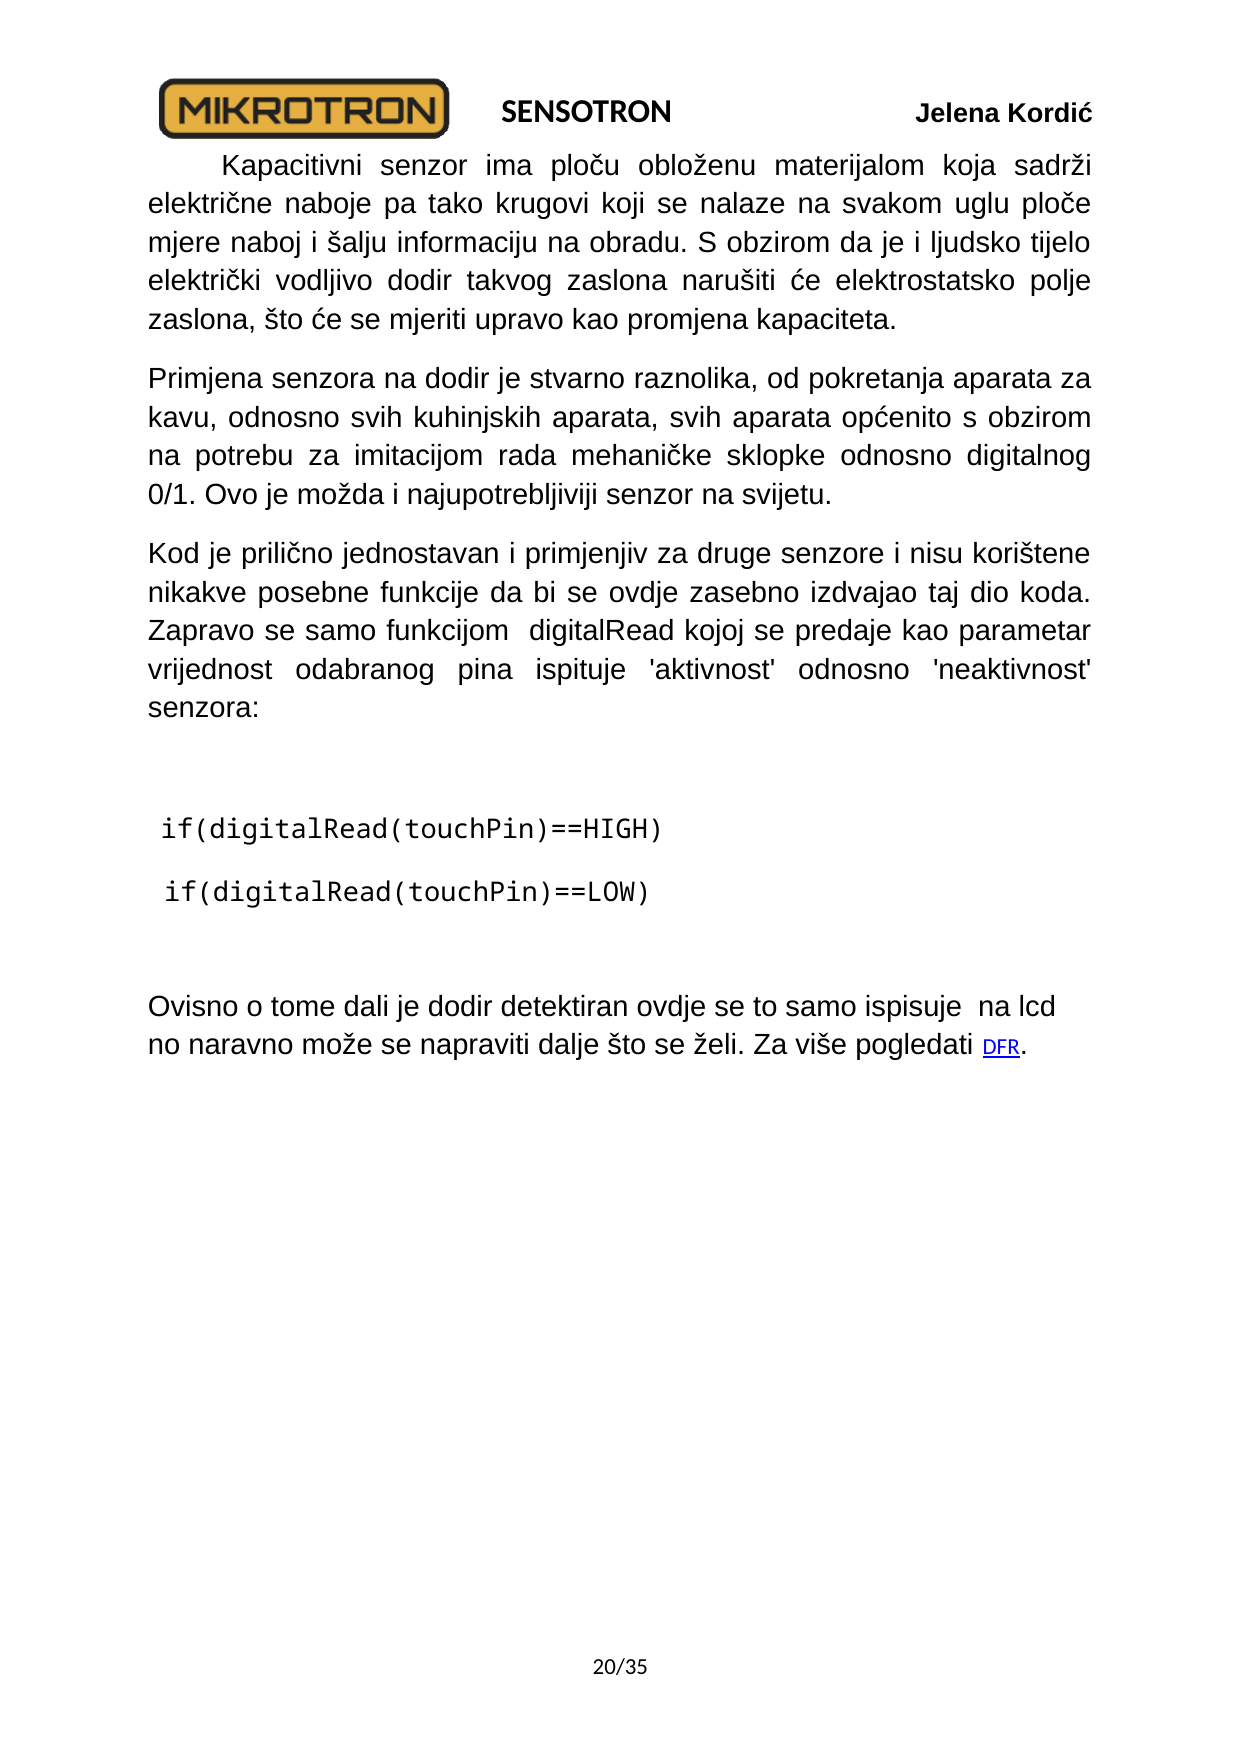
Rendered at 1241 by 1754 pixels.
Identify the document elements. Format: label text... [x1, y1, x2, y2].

text Kapacitivni senzor ima ploču obloženu materijalom koja sadrži električne naboje pa tako krugovi koji se nalaze na svakom uglu ploče mjere naboj i šalju informaciju na obradu. S obzirom da je i ljudsko tijelo električki vodljivo dodir takvog zaslona narušiti će elektrostatsko polje zaslona, što će se mjeriti upravo kao promjena kapaciteta. [148, 148, 1093, 335]
text Primjena senzora na dodir je stvarno raznolika, od pokretanja aparata za kavu, odnosno svih kuhinjskih aparata, svih aparata općenito s obzirom na potrebu za imitacijom rada mehaničke sklopke odnosno digitalnog 0/1. Ovo je možda i najupotrebljiviji senzor na svijetu. [148, 361, 1093, 510]
text Kod je prilično jednostavan i primjenjiv za druge senzore i nisu korištene nikakve posebne funkcije da bi se ovdje zasebno izdvajao taj dio koda. Zapravo se samo funkcijom digitalRead kojoj se predaje kao parametar vrijednost odabranog pina ispituje 'aktivnost' odnosno 'neaktivnost' senzora: [148, 536, 1093, 724]
text if(digitalRead(touchPin)==HIGH) [148, 809, 1093, 846]
text if(digitalRead(touchPin)==LOW) [148, 872, 1093, 909]
text Ovisno o tome dali je dodir detektiran ovdje se to samo ispisuje na lcd no naravno može se napraviti dalje što se želi. Za više pogledati DFR. [148, 988, 1093, 1061]
